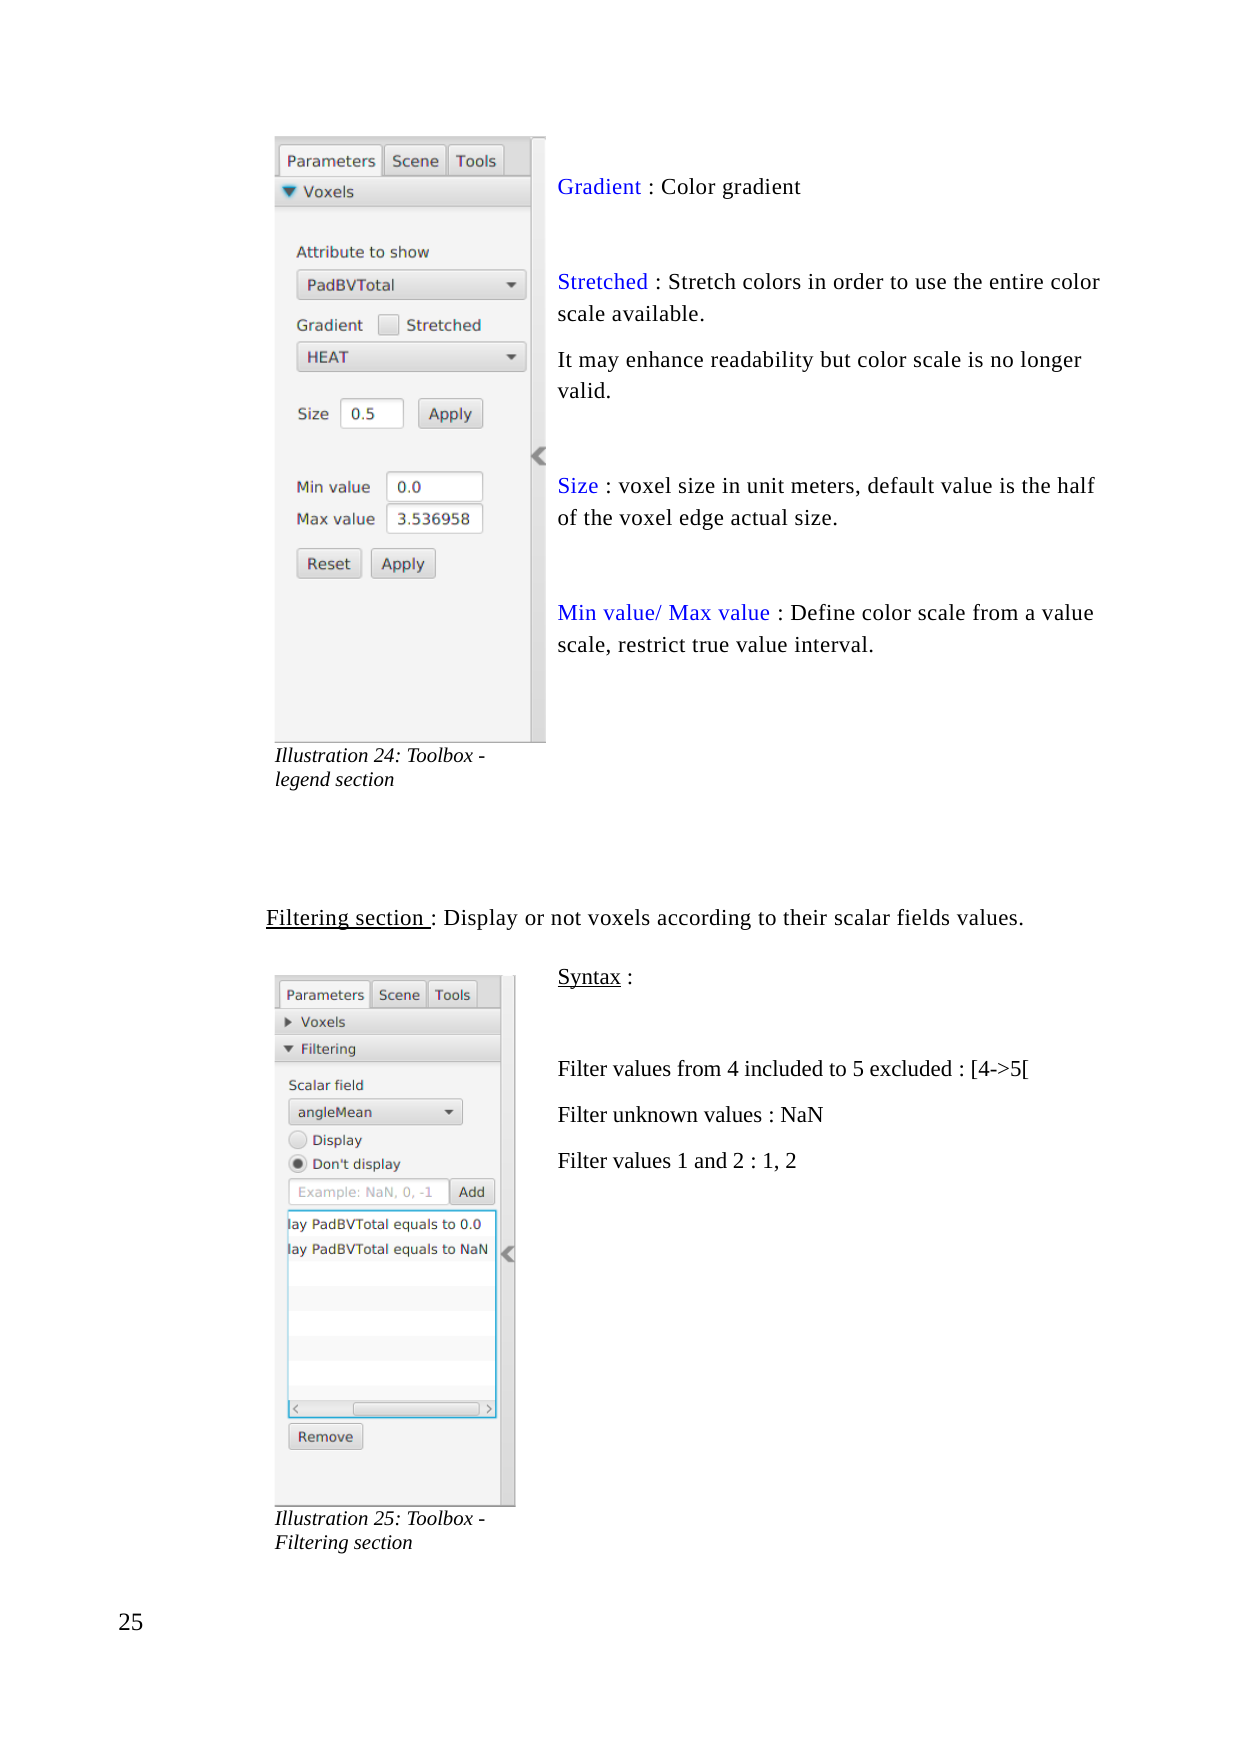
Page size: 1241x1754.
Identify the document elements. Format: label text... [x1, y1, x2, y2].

table_header [269, 957, 552, 1560]
table_header Syntax : Filter values from 4 included to 5 excluded : [4->5[ Filter unknown values : NaN Filter values 1 and 2 : 1, 2 [552, 957, 1123, 1560]
text Filtering section : Display or not voxels according to their scalar fields values. [266, 904, 1122, 931]
picture [274, 136, 546, 743]
table_header Gradient : Color gradient Stretched : Stretch colors in order to use the entire color scale available. It may enhance readability but color scale is no longer valid. Size : voxel size in unit meters, default value is the half of the voxel edge actual size. Min value/ Max value : Define color scale from a value scale, restrict true value interval. [552, 118, 1123, 823]
picture [274, 975, 516, 1507]
table_header [269, 118, 552, 823]
